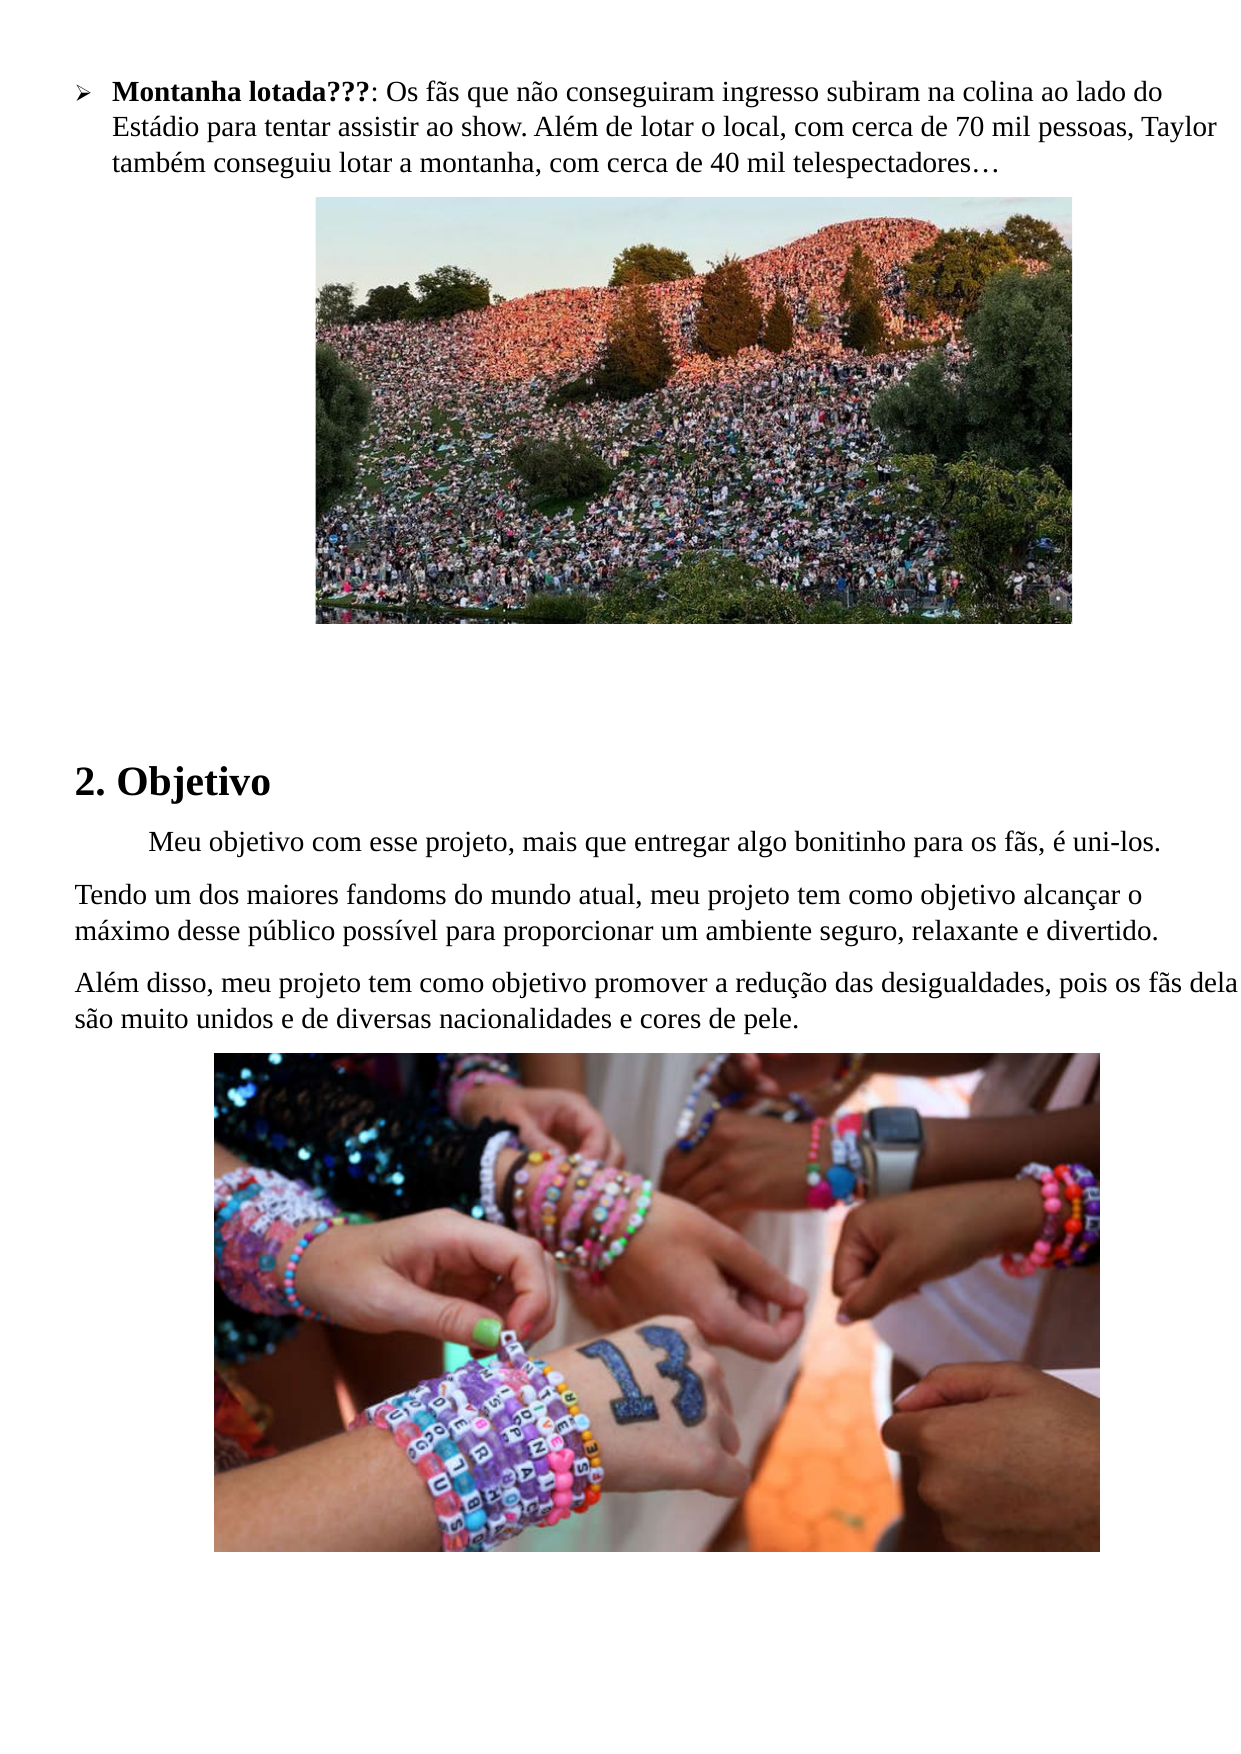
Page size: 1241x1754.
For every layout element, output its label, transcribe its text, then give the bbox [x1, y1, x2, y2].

picture [214, 1053, 1100, 1552]
text 2. Objetivo [74, 756, 1239, 804]
text Além disso, meu projeto tem como objetivo promover a redução das desigualdades, pois os fãs dela são muito unidos e de diversas nacionalidades e cores de pele. [74, 965, 1239, 1034]
picture [315, 197, 1073, 624]
text Tendo um dos maiores fandoms do mundo atual, meu projeto tem como objetivo alcançar o máximo desse público possível para proporcionar um ambiente seguro, relaxante e divertido. [74, 877, 1239, 946]
list Montanha lotada???: Os fãs que não conseguiram ingresso subiram na colina ao lado do Estádio para tentar assistir ao show. Além de lotar o local, com cerca de 70 mil pessoas, Taylor também conseguiu lotar a montanha, com cerca de 40 mil telespectadores… [74, 74, 1239, 179]
text Meu objetivo com esse projeto, mais que entregar algo bonitinho para os fãs, é uni-los. [74, 824, 1239, 858]
